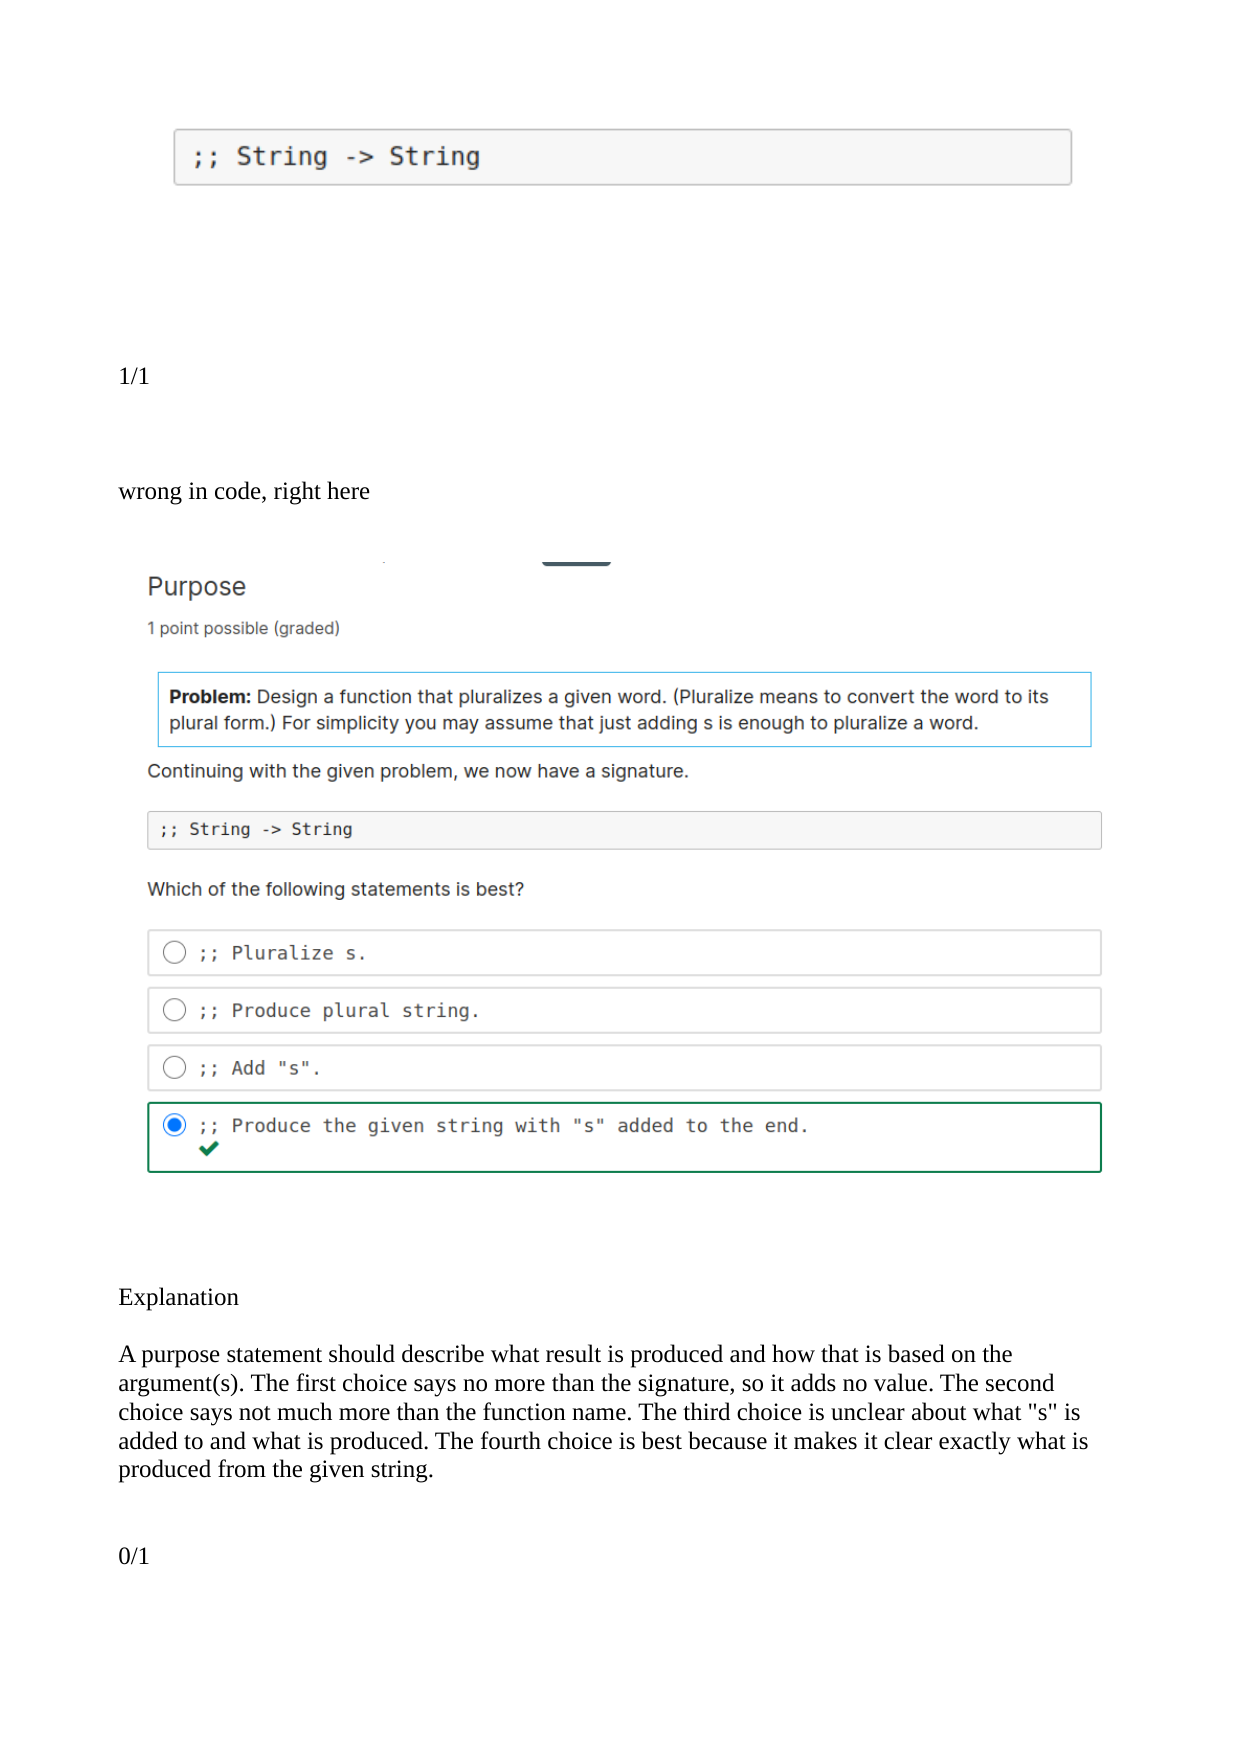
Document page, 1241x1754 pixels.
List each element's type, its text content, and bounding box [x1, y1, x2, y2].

text A purpose statement should describe what result is produced and how that is based on the argument(s). The first choice says no more than the signature, so it adds no value. The second choice says not much more than the function name. The third choice is unclear about what "s" is added to and what is produced. The fourth choice is best because it makes it clear exactly what is produced from the given string. [118, 1339, 1122, 1483]
text wrong in code, right here [118, 476, 1122, 505]
text 0/1 [118, 1541, 1122, 1569]
picture [118, 562, 1123, 1196]
text 1/1 [118, 361, 1122, 390]
picture [167, 118, 1074, 189]
text Explanation [118, 1282, 1122, 1311]
